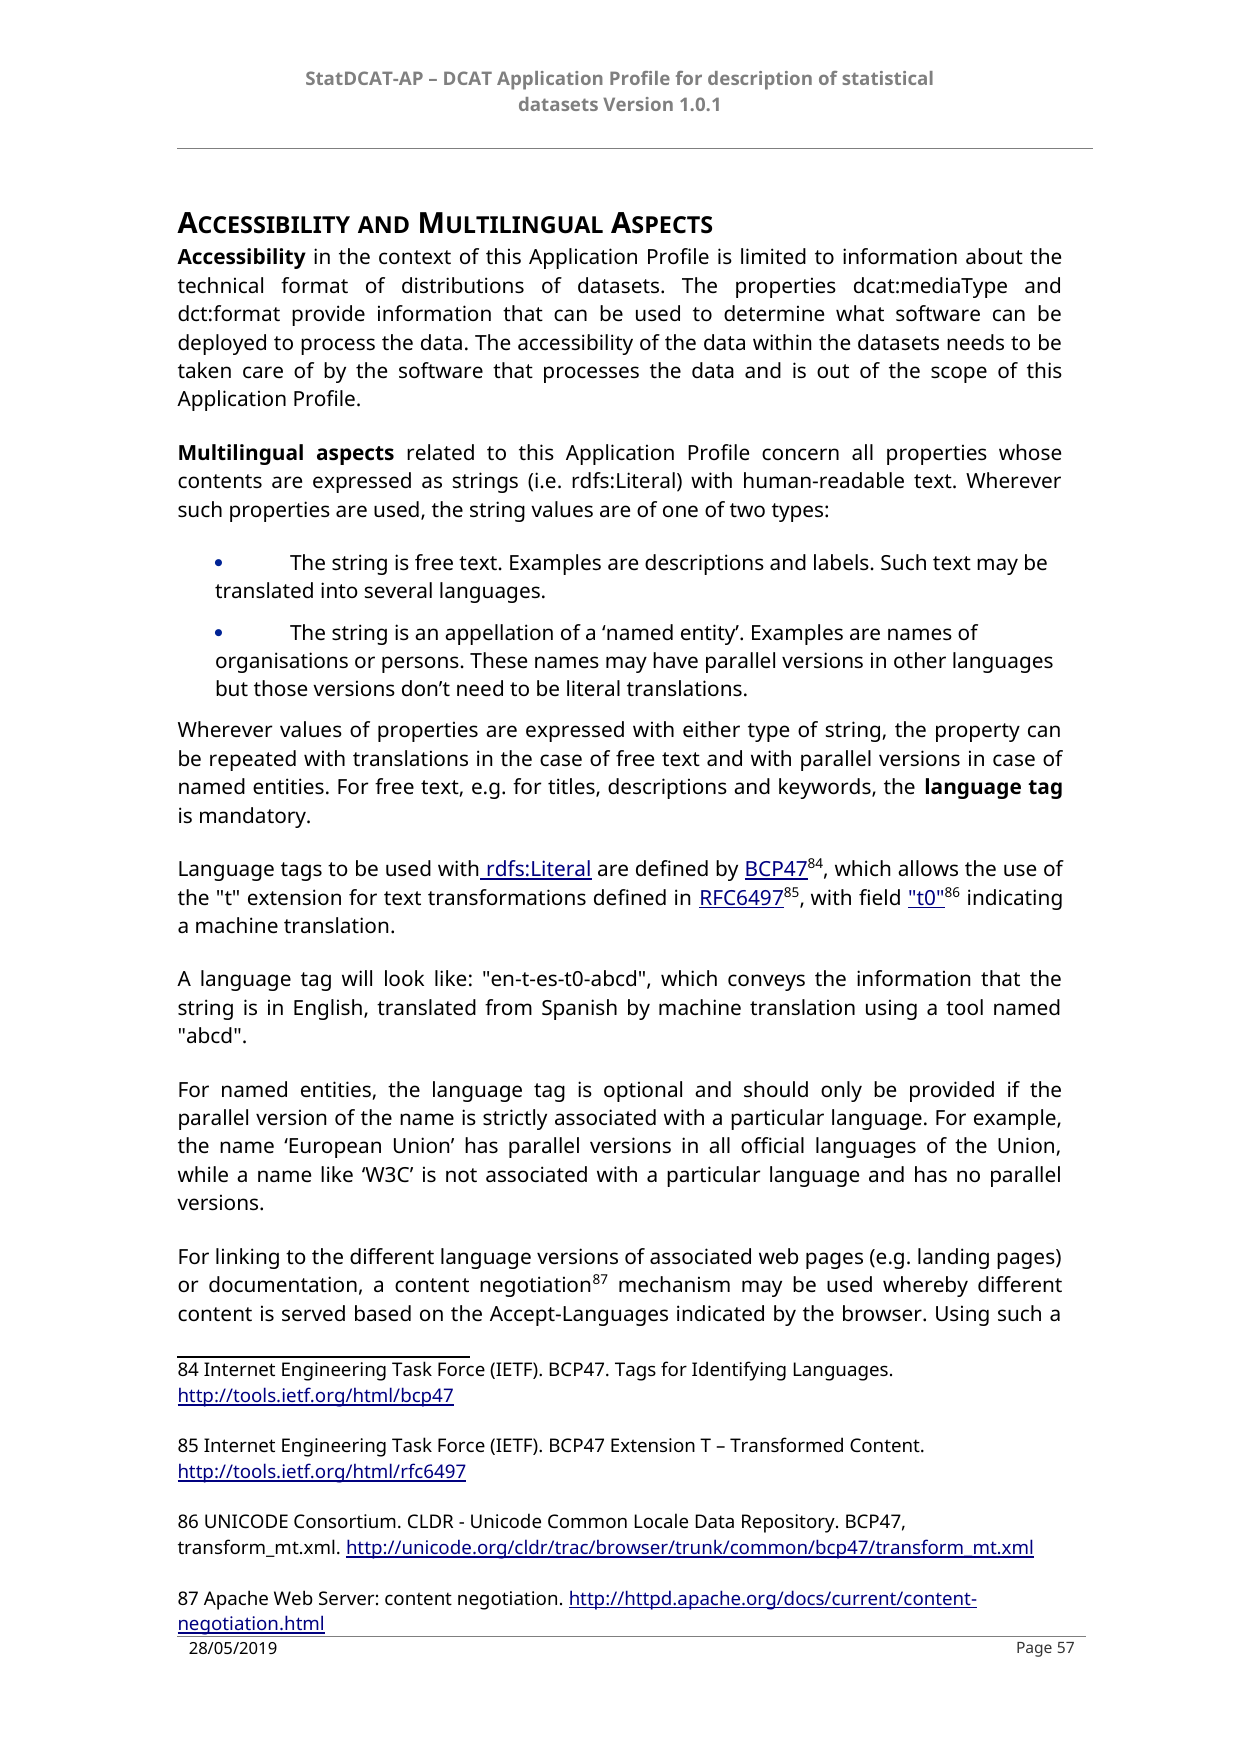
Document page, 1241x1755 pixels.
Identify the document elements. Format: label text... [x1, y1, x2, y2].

subtitle Accessibility and Multilingual Aspects [177, 203, 1063, 242]
text Internet Engineering Task Force (IETF). BCP47 Extension T – Transformed Content. http://tools.ietf.org/html/rfc6497 [177, 1433, 1063, 1484]
text Accessibility in the context of this Application Profile is limited to information about the technical format of distributions of datasets. The properties dcat:mediaType and dct:format provide information that can be used to determine what software can be deployed to process the data. The accessibility of the data within the datasets needs to be taken care of by the software that processes the data and is out of the scope of this Application Profile. [177, 242, 1063, 413]
text Multilingual aspects related to this Application Profile concern all properties whose contents are expressed as strings (i.e. rdfs:Literal) with human-readable text. Wherever such properties are used, the string values are of one of two types: [177, 438, 1063, 523]
text UNICODE Consortium. CLDR - Unicode Common Locale Data Repository. BCP47, transform_mt.xml. http://unicode.org/cldr/trac/browser/trunk/common/bcp47/transform_mt.xml [177, 1509, 1063, 1560]
text For named entities, the language tag is optional and should only be provided if the parallel version of the name is strictly associated with a particular language. For example, the name ‘European Union’ has parallel versions in all official languages of the Union, while a name like ‘W3C’ is not associated with a particular language and has no parallel versions. [177, 1075, 1063, 1217]
text Language tags to be used with rdfs:Literal are defined by BCP47, which allows the use of the "t" extension for text transformations defined in RFC6497, with field "t0" indicating a machine translation. [177, 854, 1063, 939]
text Apache Web Server: content negotiation. http://httpd.apache.org/docs/current/content-negotiation.html [177, 1585, 1063, 1636]
list The string is an appellation of a ‘named entity’. Examples are names of organisations or persons. These names may have parallel versions in other languages but those versions don’t need to be literal translations. [215, 618, 1063, 703]
text Wherever values of properties are expressed with either type of string, the property can be repeated with translations in the case of free text and with parallel versions in case of named entities. For free text, e.g. for titles, descriptions and keywords, the language tag is mandatory. [177, 715, 1063, 829]
text For linking to the different language versions of associated web pages (e.g. landing pages) or documentation, a content negotiation mechanism may be used whereby different content is served based on the Accept-Languages indicated by the browser. Using such a [177, 1242, 1063, 1327]
list The string is free text. Examples are descriptions and labels. Such text may be translated into several languages. [215, 548, 1063, 605]
text Internet Engineering Task Force (IETF). BCP47. Tags for Identifying Languages. http://tools.ietf.org/html/bcp47 [177, 1357, 1063, 1408]
text A language tag will look like: "en-t-es-t0-abcd", which conveys the information that the string is in English, translated from Spanish by machine translation using a tool named "abcd". [177, 964, 1063, 1050]
